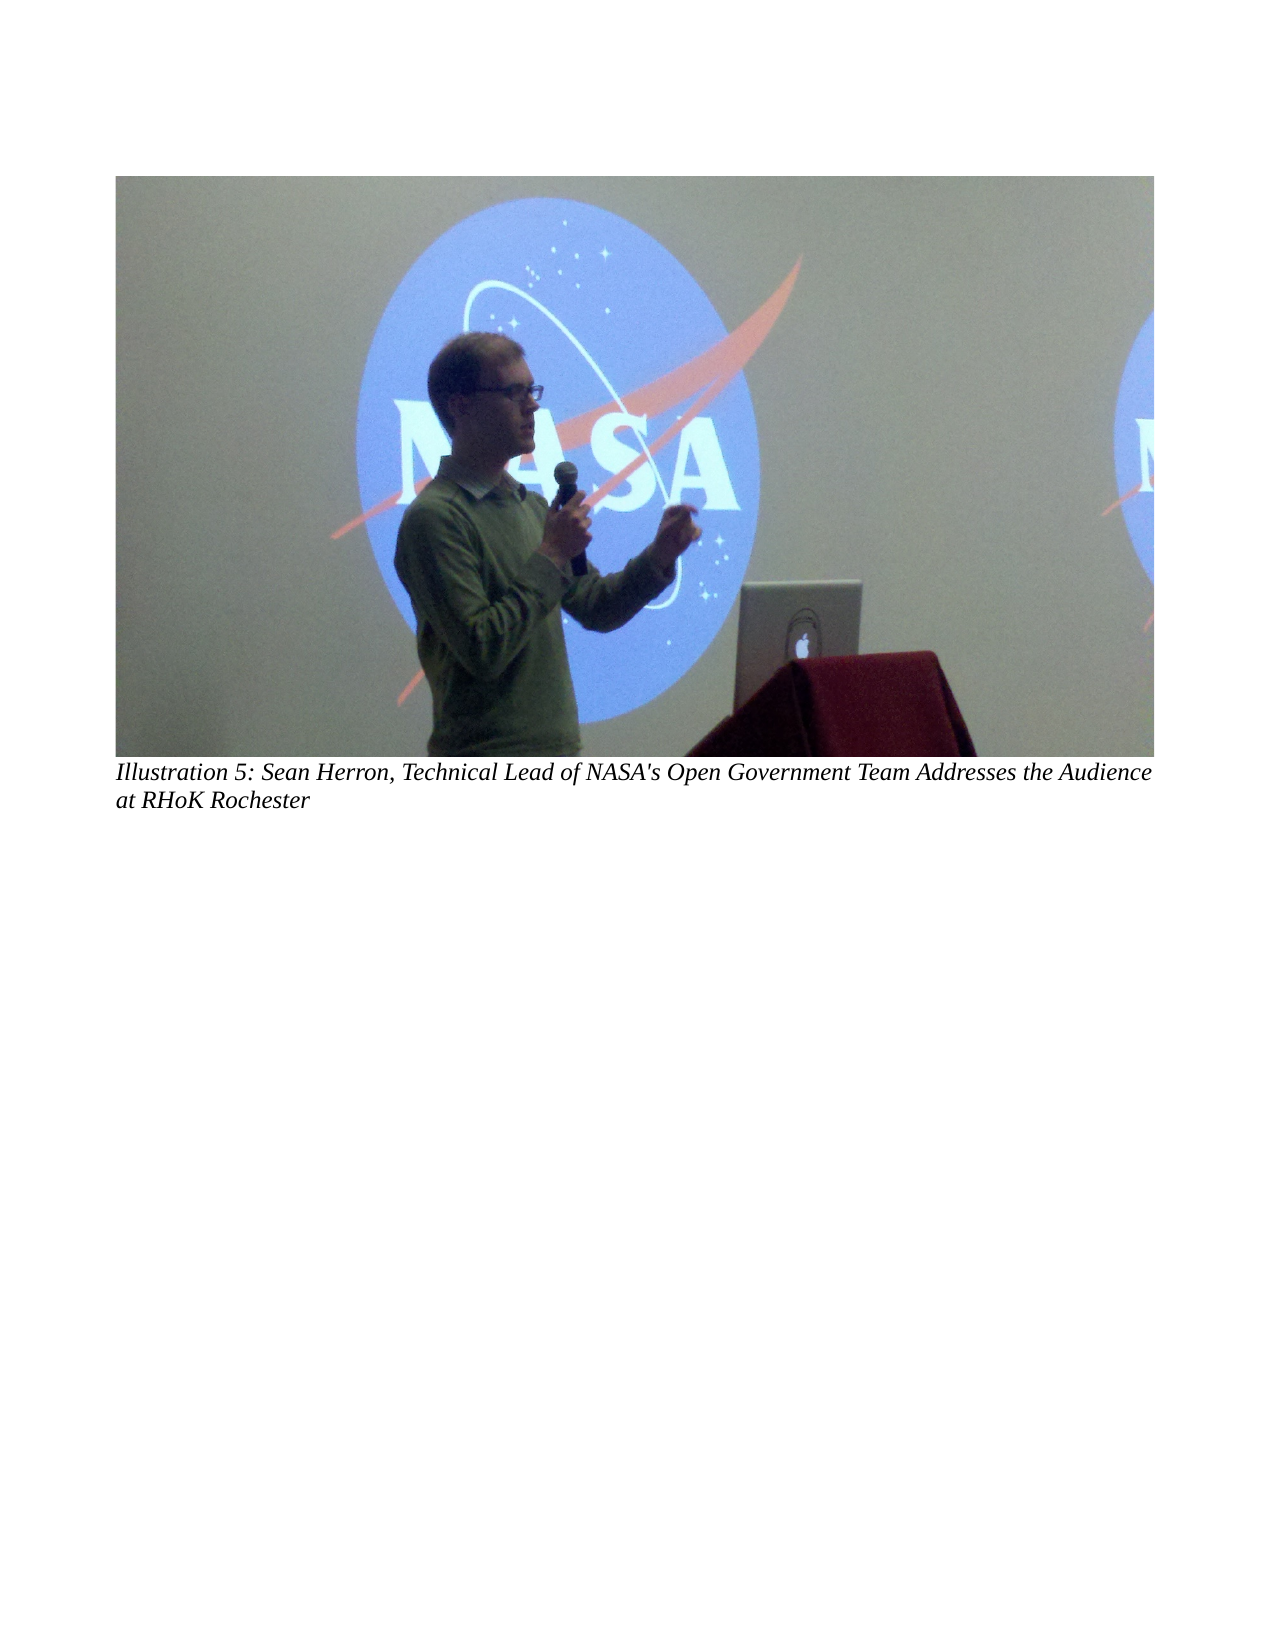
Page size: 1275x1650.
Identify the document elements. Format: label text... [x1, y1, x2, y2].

text Illustration 5: Sean Herron, Technical Lead of NASA's Open Government Team Addresses the Audience at RHoK Rochester [116, 189, 1159, 814]
picture [115, 176, 1155, 757]
